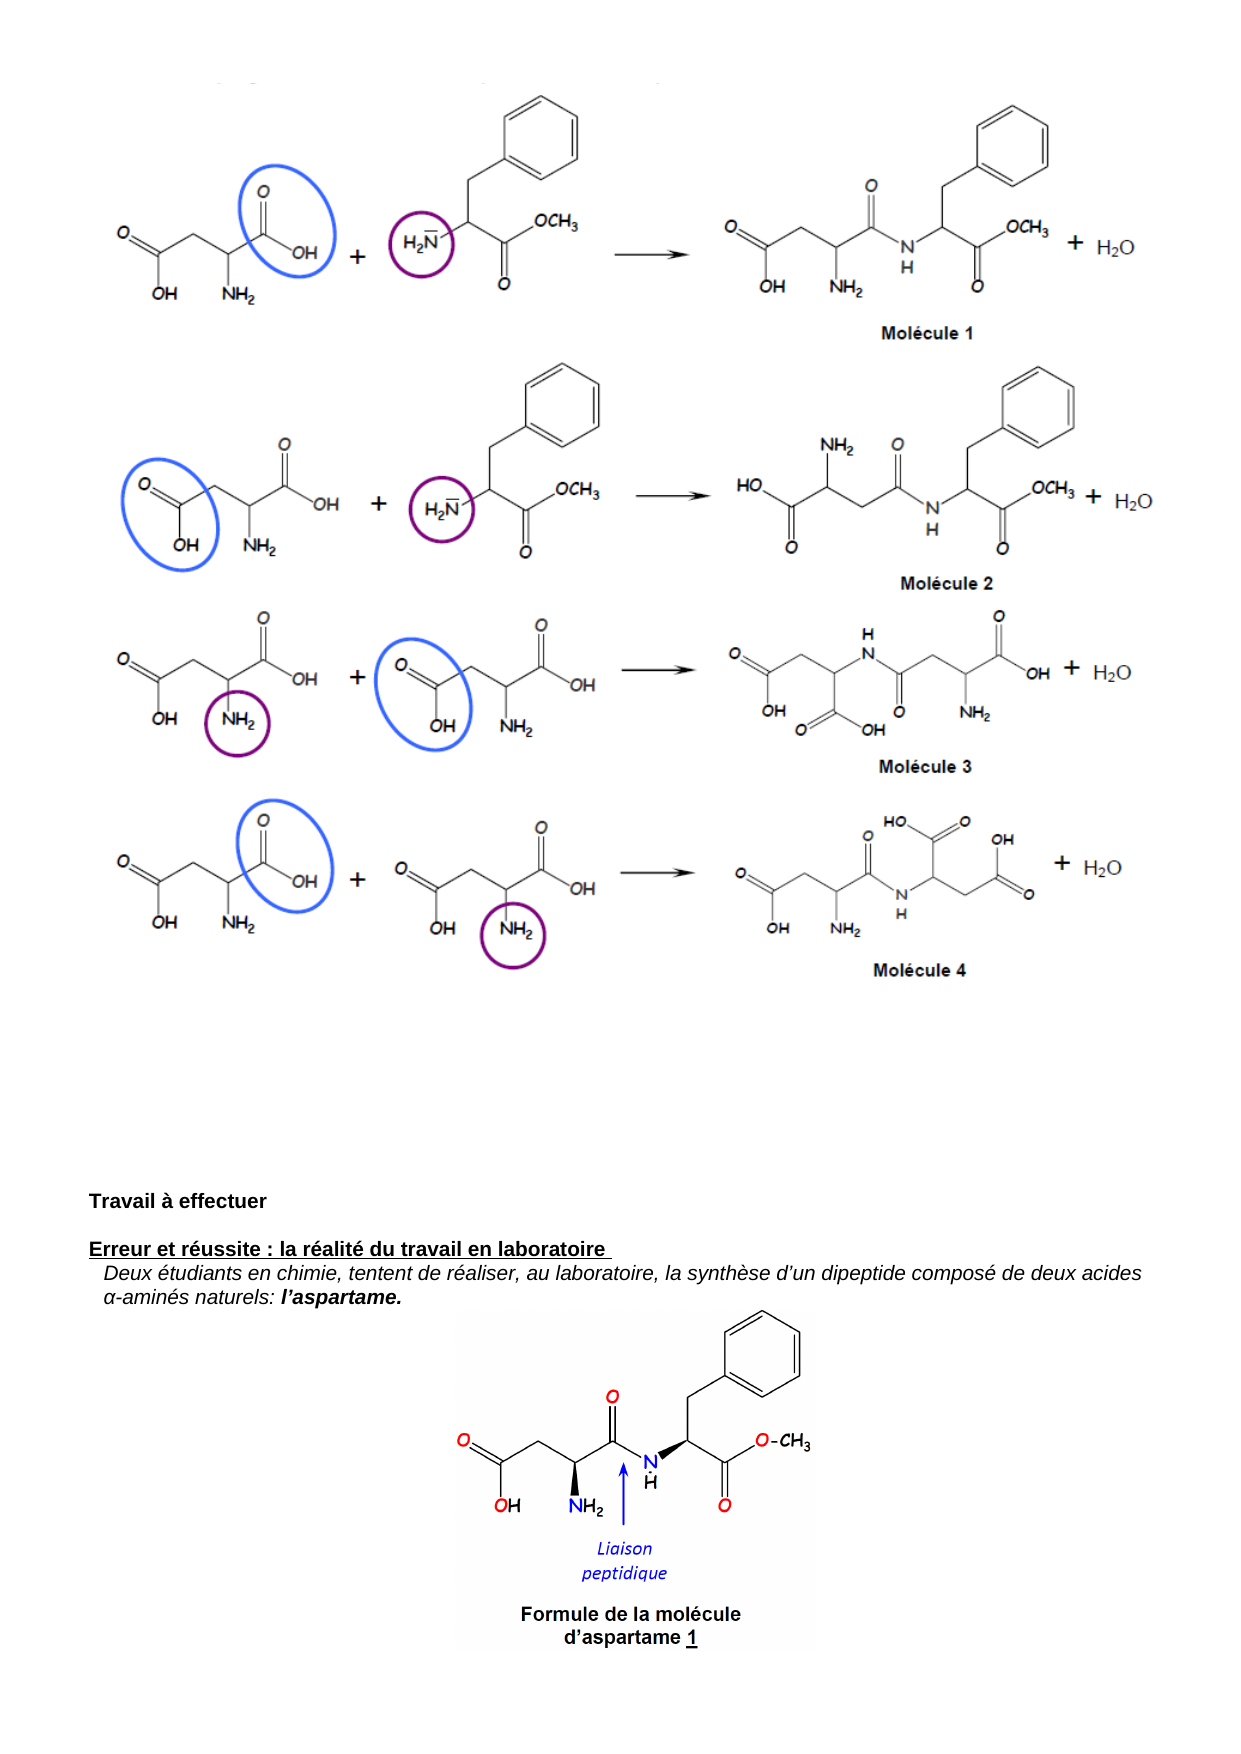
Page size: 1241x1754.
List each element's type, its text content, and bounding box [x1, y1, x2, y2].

picture [454, 1308, 816, 1651]
text Erreur et réussite : la réalité du travail en laboratoire [88, 1237, 1181, 1261]
picture [88, 83, 1167, 997]
text Travail à effectuer [88, 1189, 1166, 1213]
text Deux étudiants en chimie, tentent de réaliser, au laboratoire, la synthèse d’un dipeptide composé de deux acides α-aminés naturels: l’aspartame. [103, 1261, 1166, 1308]
